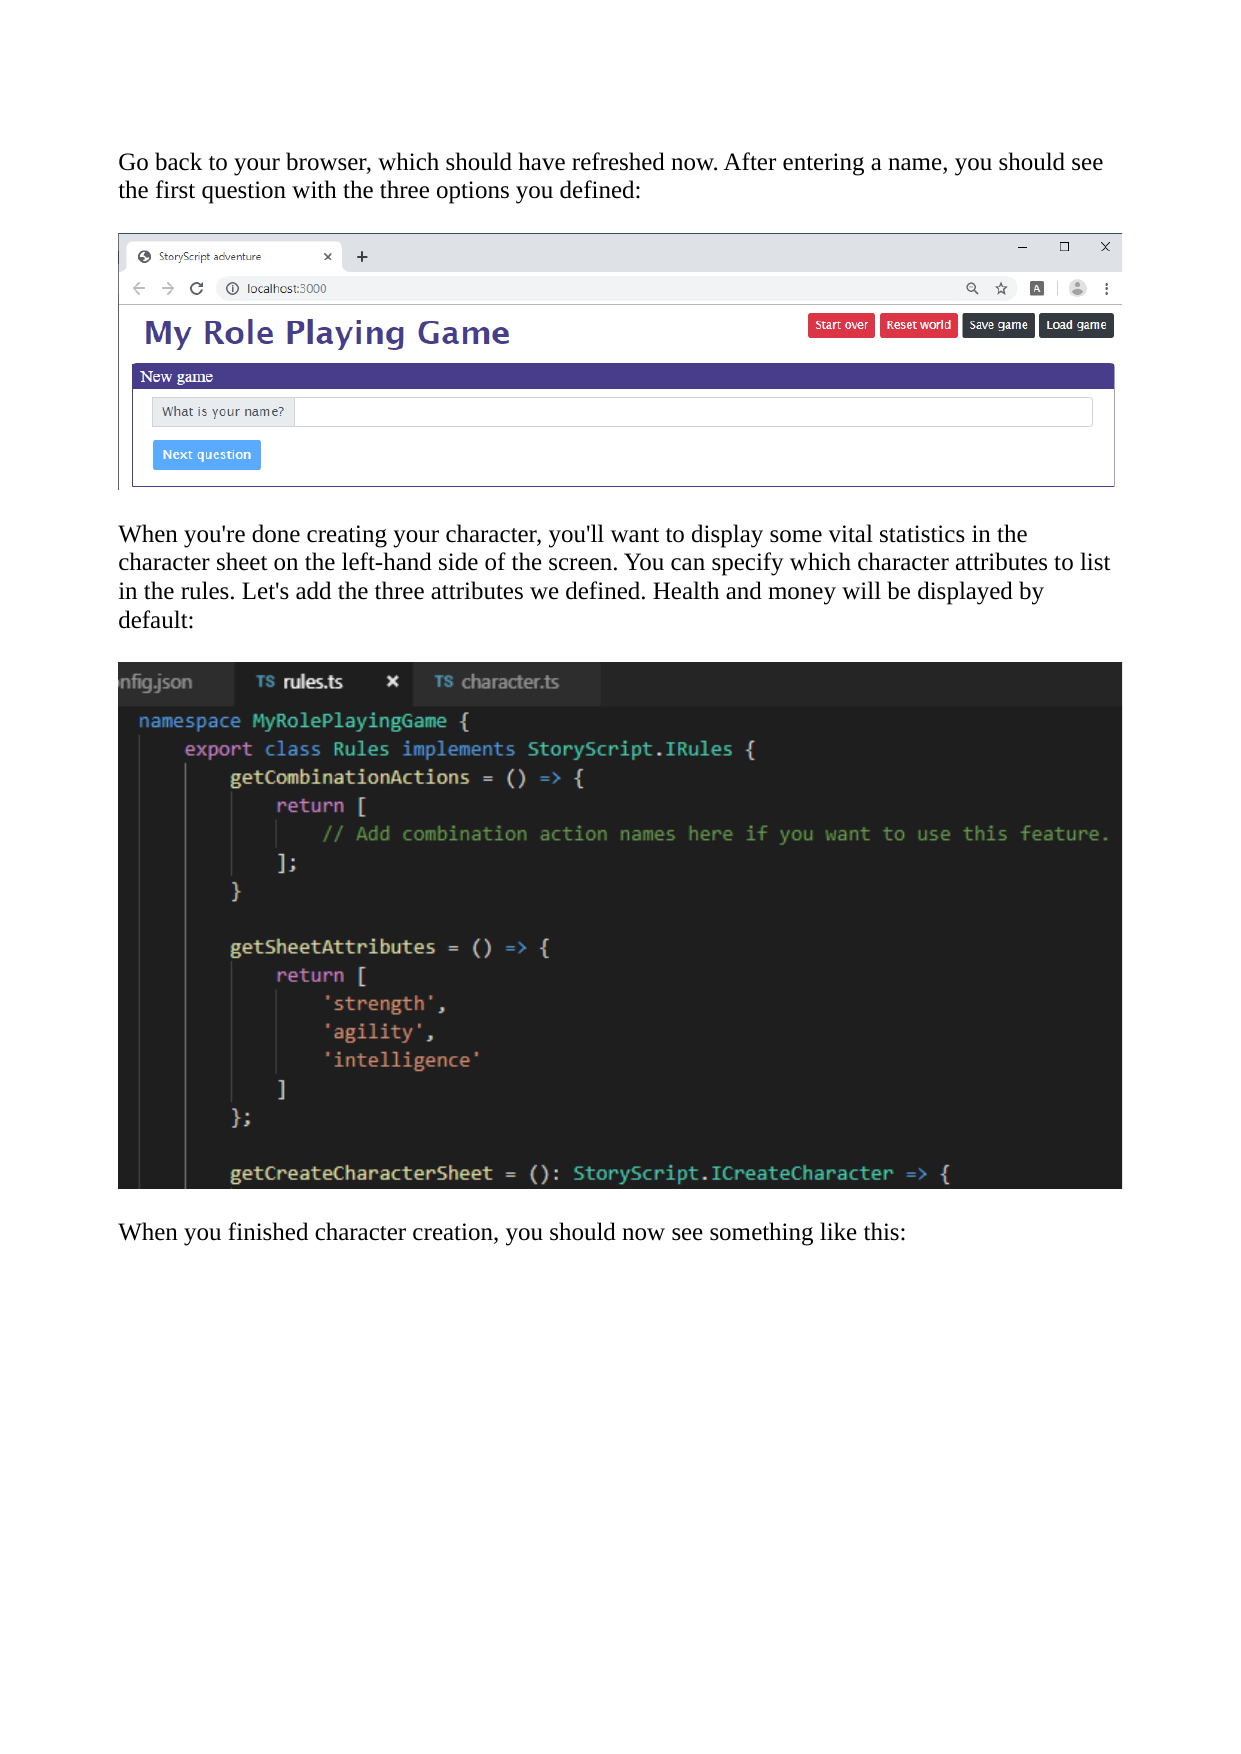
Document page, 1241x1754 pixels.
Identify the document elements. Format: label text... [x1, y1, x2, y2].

text Go back to your browser, which should have refreshed now. After entering a name, you should see the first question with the three options you defined: [118, 147, 1122, 204]
text When you finished character creation, you should now see something like this: [118, 1217, 1122, 1246]
text When you're done creating your character, you'll want to display some vital statistics in the character sheet on the left-hand side of the screen. You can specify which character attributes to list in the rules. Let's add the three attributes we defined. Health and money will be displayed by default: [118, 519, 1122, 634]
